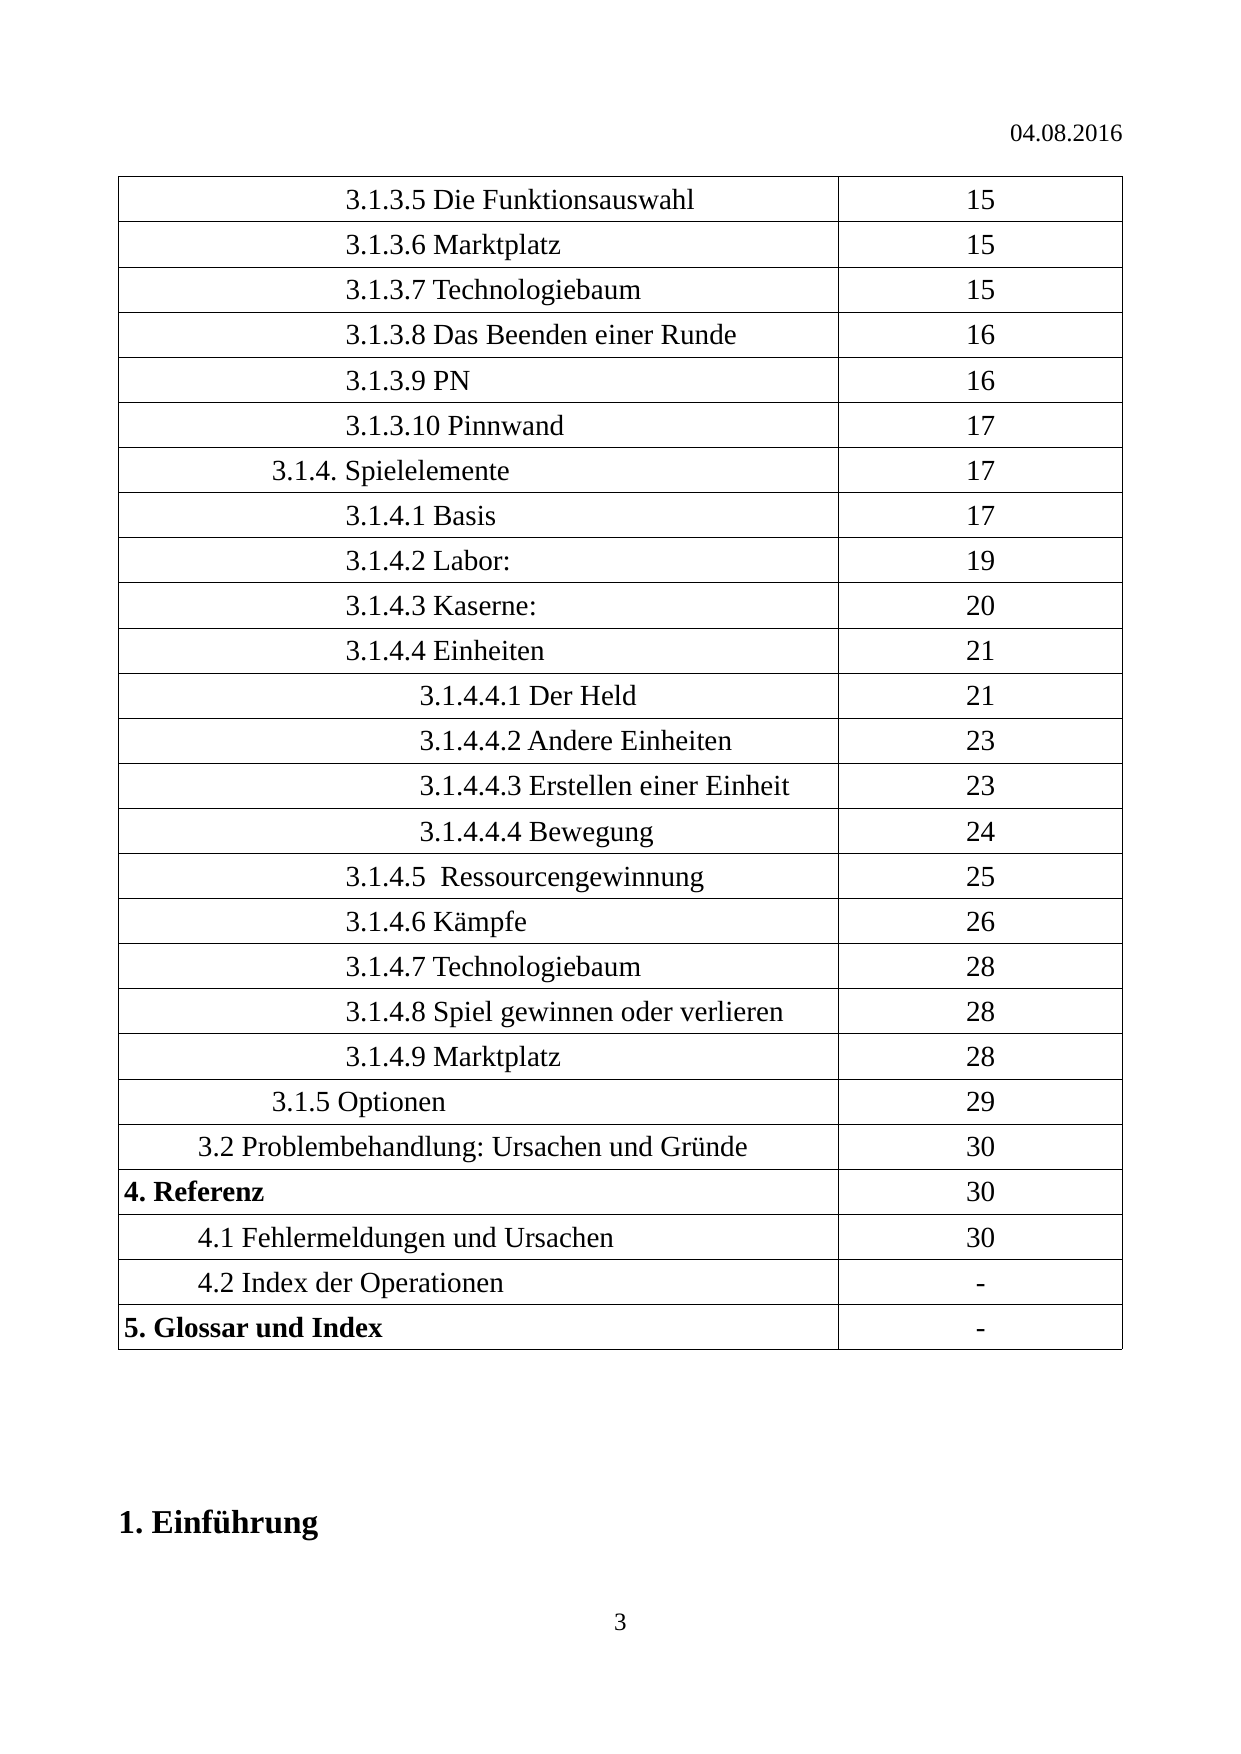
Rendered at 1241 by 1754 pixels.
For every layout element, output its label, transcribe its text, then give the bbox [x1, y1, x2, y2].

table_cell 3.1.3.9 PN [119, 358, 838, 402]
table_cell 3.1.4.9 Marktplatz [119, 1034, 838, 1078]
text 1. Einführung [118, 1503, 1122, 1541]
table_cell 3.1.3.8 Das Beenden einer Runde [119, 313, 838, 357]
table_cell 3.1.4.4.1 Der Held [119, 674, 838, 718]
table_cell 23 [839, 764, 1122, 808]
table_cell 3.1.5 Optionen [119, 1080, 838, 1123]
table_cell 19 [839, 538, 1122, 582]
table_cell 3.1.4.4 Einheiten [119, 629, 838, 672]
table_cell - [839, 1305, 1122, 1349]
table_cell 16 [839, 358, 1122, 402]
table_cell 15 [839, 268, 1122, 312]
table_cell 3.1.4.4.3 Erstellen einer Einheit [119, 764, 838, 808]
table_cell 25 [839, 854, 1122, 898]
table_header 30 [839, 1125, 1122, 1169]
table_cell 30 [839, 1215, 1122, 1259]
table_cell 4. Referenz [119, 1170, 838, 1214]
table_cell 15 [839, 222, 1122, 267]
table_header 3.2 Problembehandlung: Ursachen und Gründe [119, 1125, 838, 1169]
table_cell 3.1.4.6 Kämpfe [119, 899, 838, 943]
table_cell 28 [839, 944, 1122, 988]
table_cell 28 [839, 1034, 1122, 1078]
table_cell 3.1.4.4.2 Andere Einheiten [119, 719, 838, 763]
table_cell 17 [839, 403, 1122, 447]
table_cell 5. Glossar und Index [119, 1305, 838, 1349]
table_cell 21 [839, 674, 1122, 718]
table_cell 3.1.4.3 Kaserne: [119, 583, 838, 627]
table_cell 3.1.4.1 Basis [119, 493, 838, 537]
table_cell 3.1.4.8 Spiel gewinnen oder verlieren [119, 989, 838, 1033]
table_cell 3.1.4.5 Ressourcengewinnung [119, 854, 838, 898]
table_cell 28 [839, 989, 1122, 1033]
table_cell 4.1 Fehlermeldungen und Ursachen [119, 1215, 838, 1259]
table_cell 24 [839, 809, 1122, 853]
table_header 15 [839, 177, 1122, 221]
table_cell 29 [839, 1080, 1122, 1123]
table_cell 3.1.4. Spielelemente [119, 448, 838, 492]
table_cell 23 [839, 719, 1122, 763]
table_cell 21 [839, 629, 1122, 672]
table_header 3.1.3.5 Die Funktionsauswahl [119, 177, 838, 221]
table_cell 3.1.4.7 Technologiebaum [119, 944, 838, 988]
table_cell 30 [839, 1170, 1122, 1214]
table_cell 3.1.4.2 Labor: [119, 538, 838, 582]
table_cell 3.1.3.7 Technologiebaum [119, 268, 838, 312]
table_cell 26 [839, 899, 1122, 943]
table_cell 16 [839, 313, 1122, 357]
table_cell 20 [839, 583, 1122, 627]
table_cell 17 [839, 448, 1122, 492]
table_cell 17 [839, 493, 1122, 537]
table_cell 4.2 Index der Operationen [119, 1260, 838, 1304]
table_cell 3.1.3.6 Marktplatz [119, 222, 838, 267]
table_cell 3.1.3.10 Pinnwand [119, 403, 838, 447]
table_cell 3.1.4.4.4 Bewegung [119, 809, 838, 853]
table_cell - [839, 1260, 1122, 1304]
